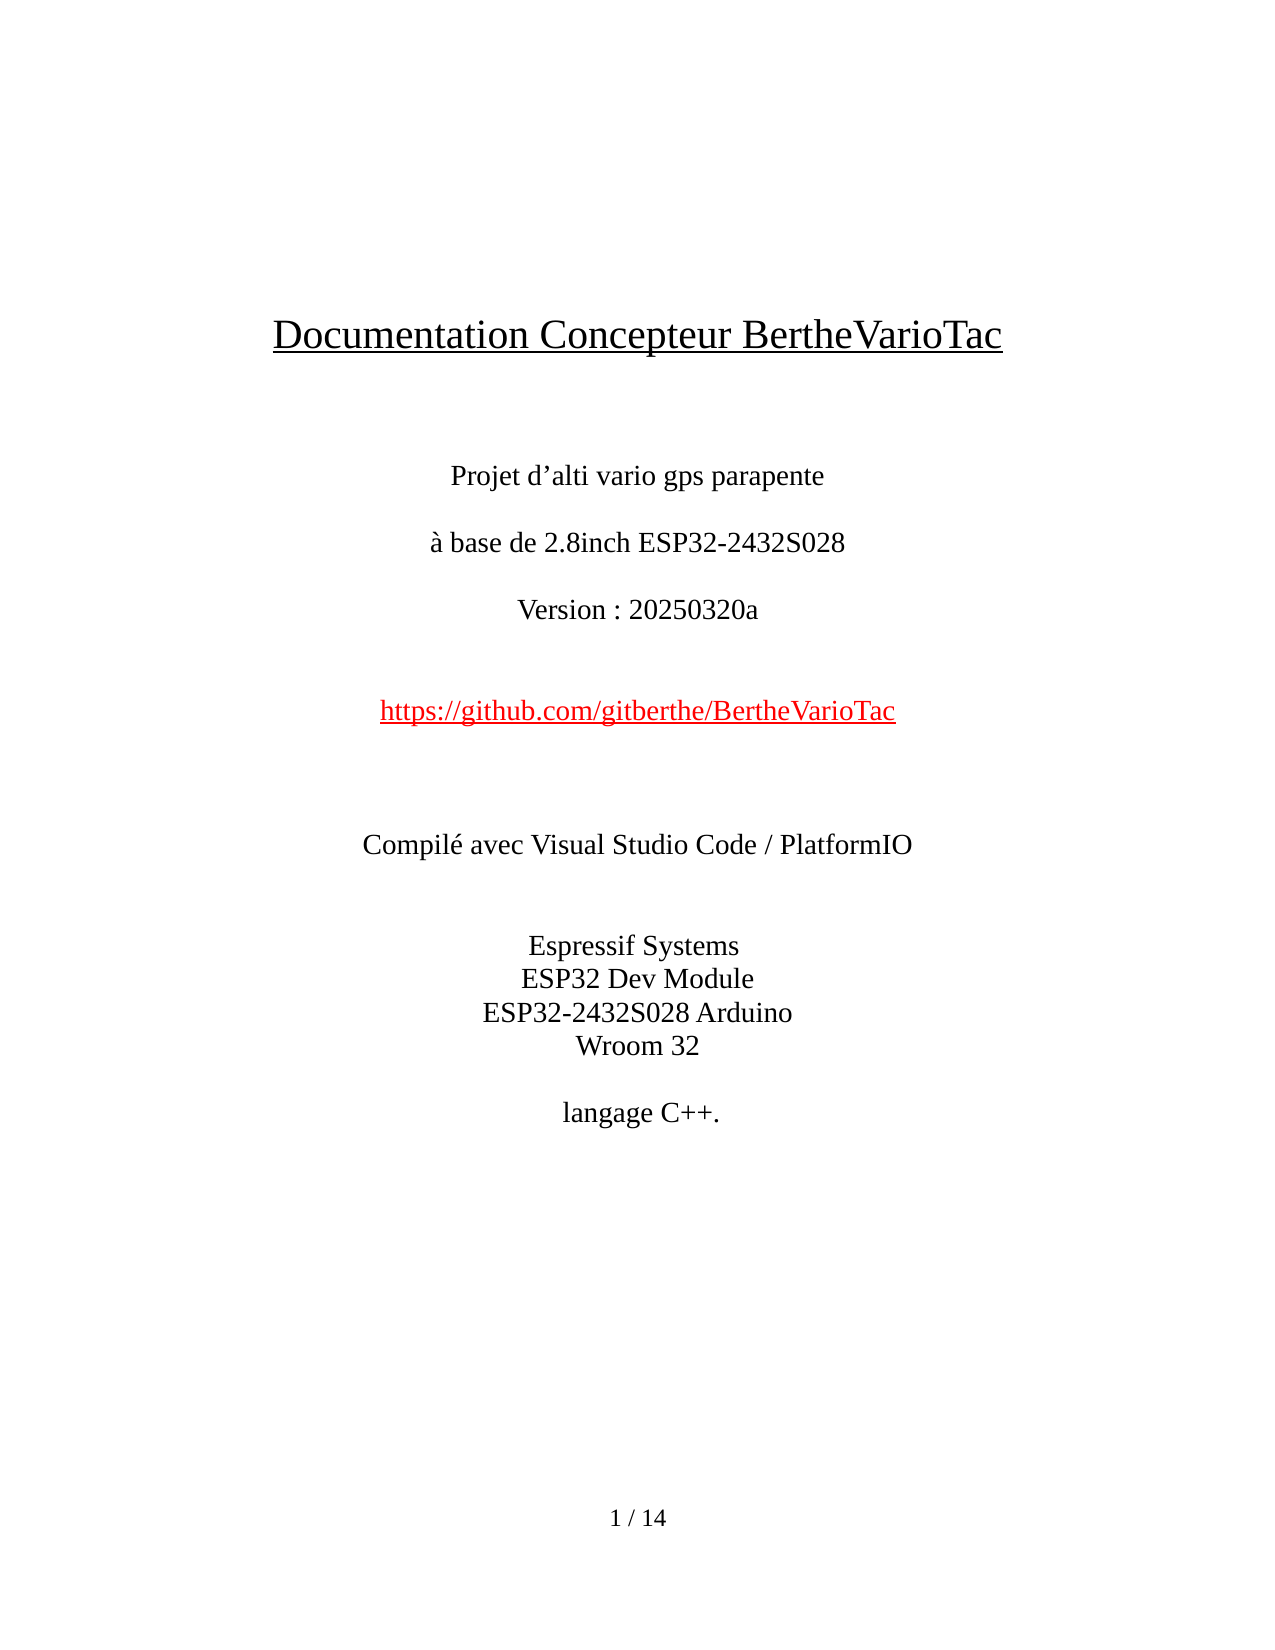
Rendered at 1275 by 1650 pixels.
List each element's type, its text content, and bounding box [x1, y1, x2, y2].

text ESP32 Dev Module [118, 961, 1157, 995]
text https://github.com/gitberthe/BertheVarioTac [118, 693, 1157, 727]
text Projet d’alti vario gps parapente [118, 458, 1157, 492]
text Espressif Systems [118, 928, 1157, 961]
text langage C++. [118, 1096, 1157, 1129]
text Documentation Concepteur BertheVarioTac [118, 310, 1157, 358]
text Version : 20250320a [118, 592, 1157, 626]
text ESP32-2432S028 Arduino [118, 995, 1157, 1028]
text Wroom 32 [118, 1028, 1157, 1062]
text à base de 2.8inch ESP32-2432S028 [118, 525, 1157, 559]
text Compilé avec Visual Studio Code / PlatformIO [118, 827, 1157, 861]
